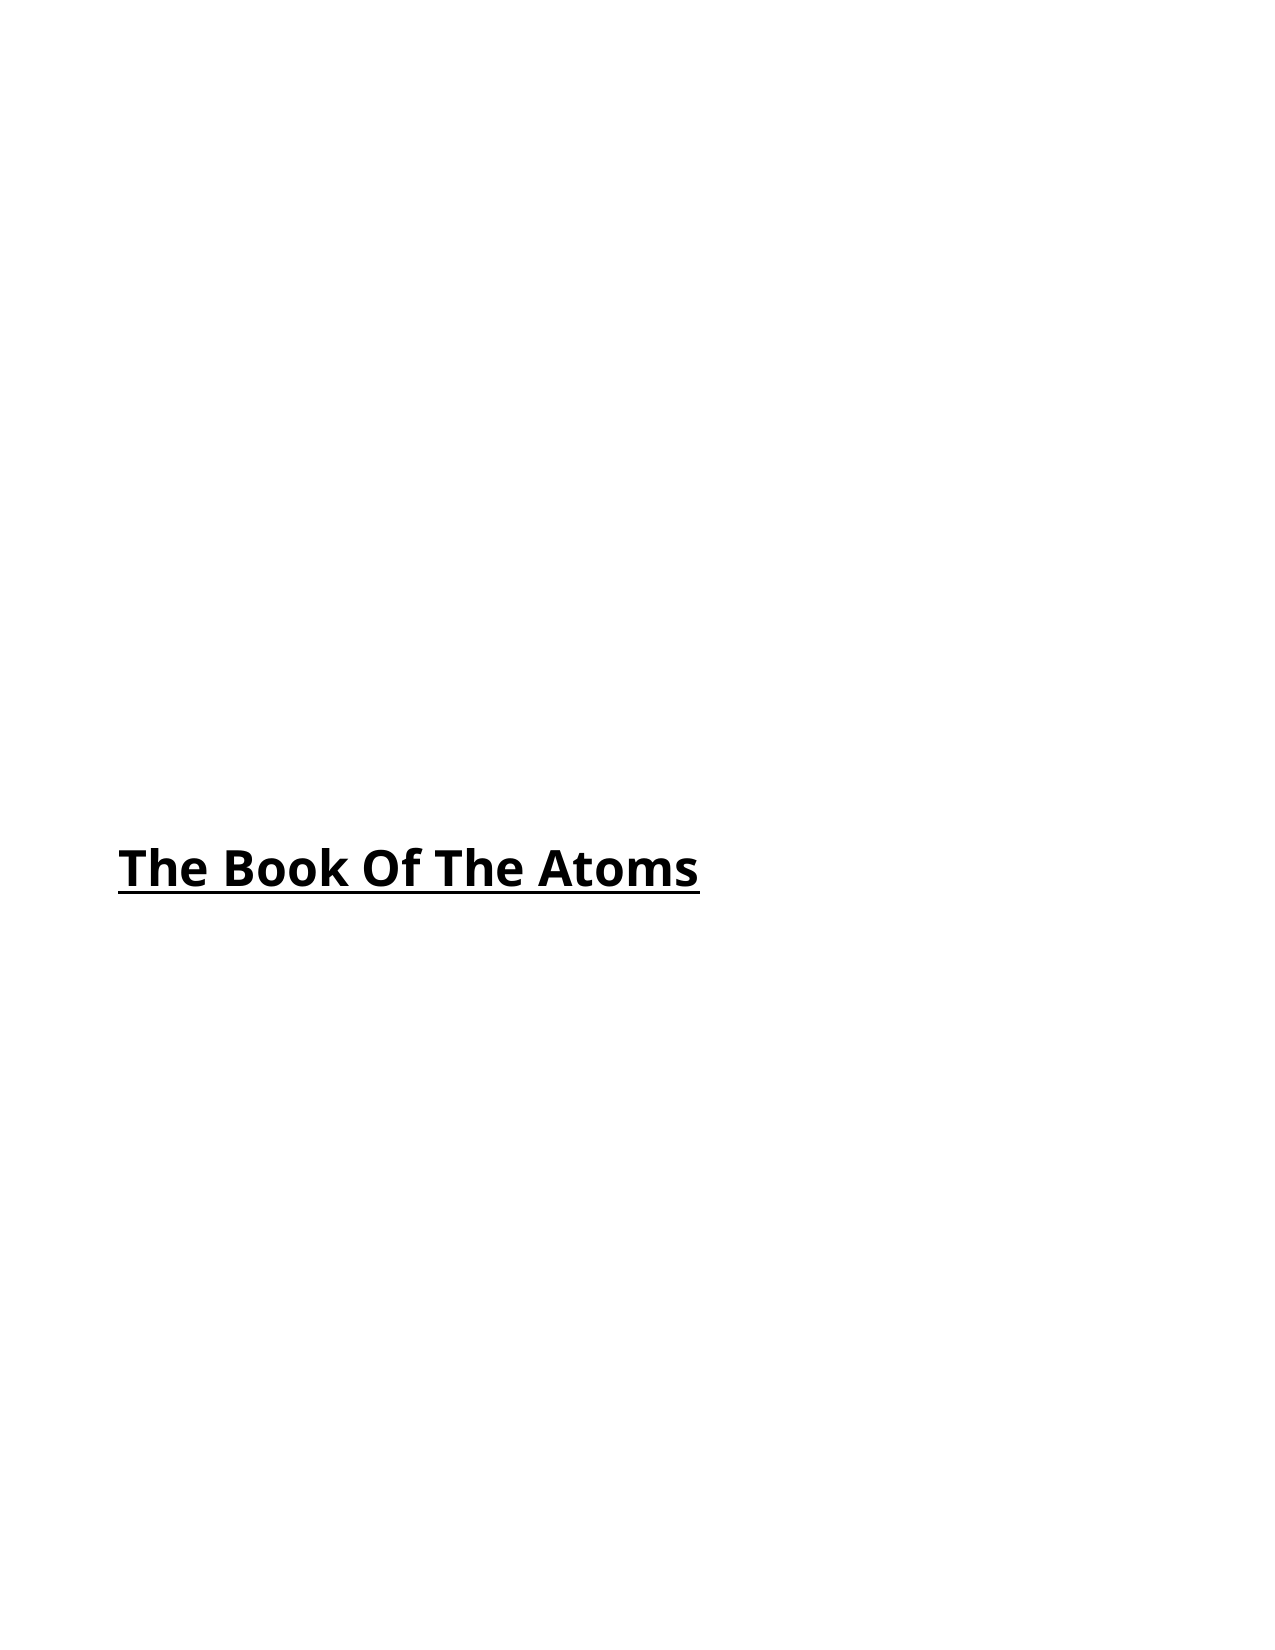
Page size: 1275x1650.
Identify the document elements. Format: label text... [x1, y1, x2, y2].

text The Book Of The Atoms [118, 833, 1157, 902]
